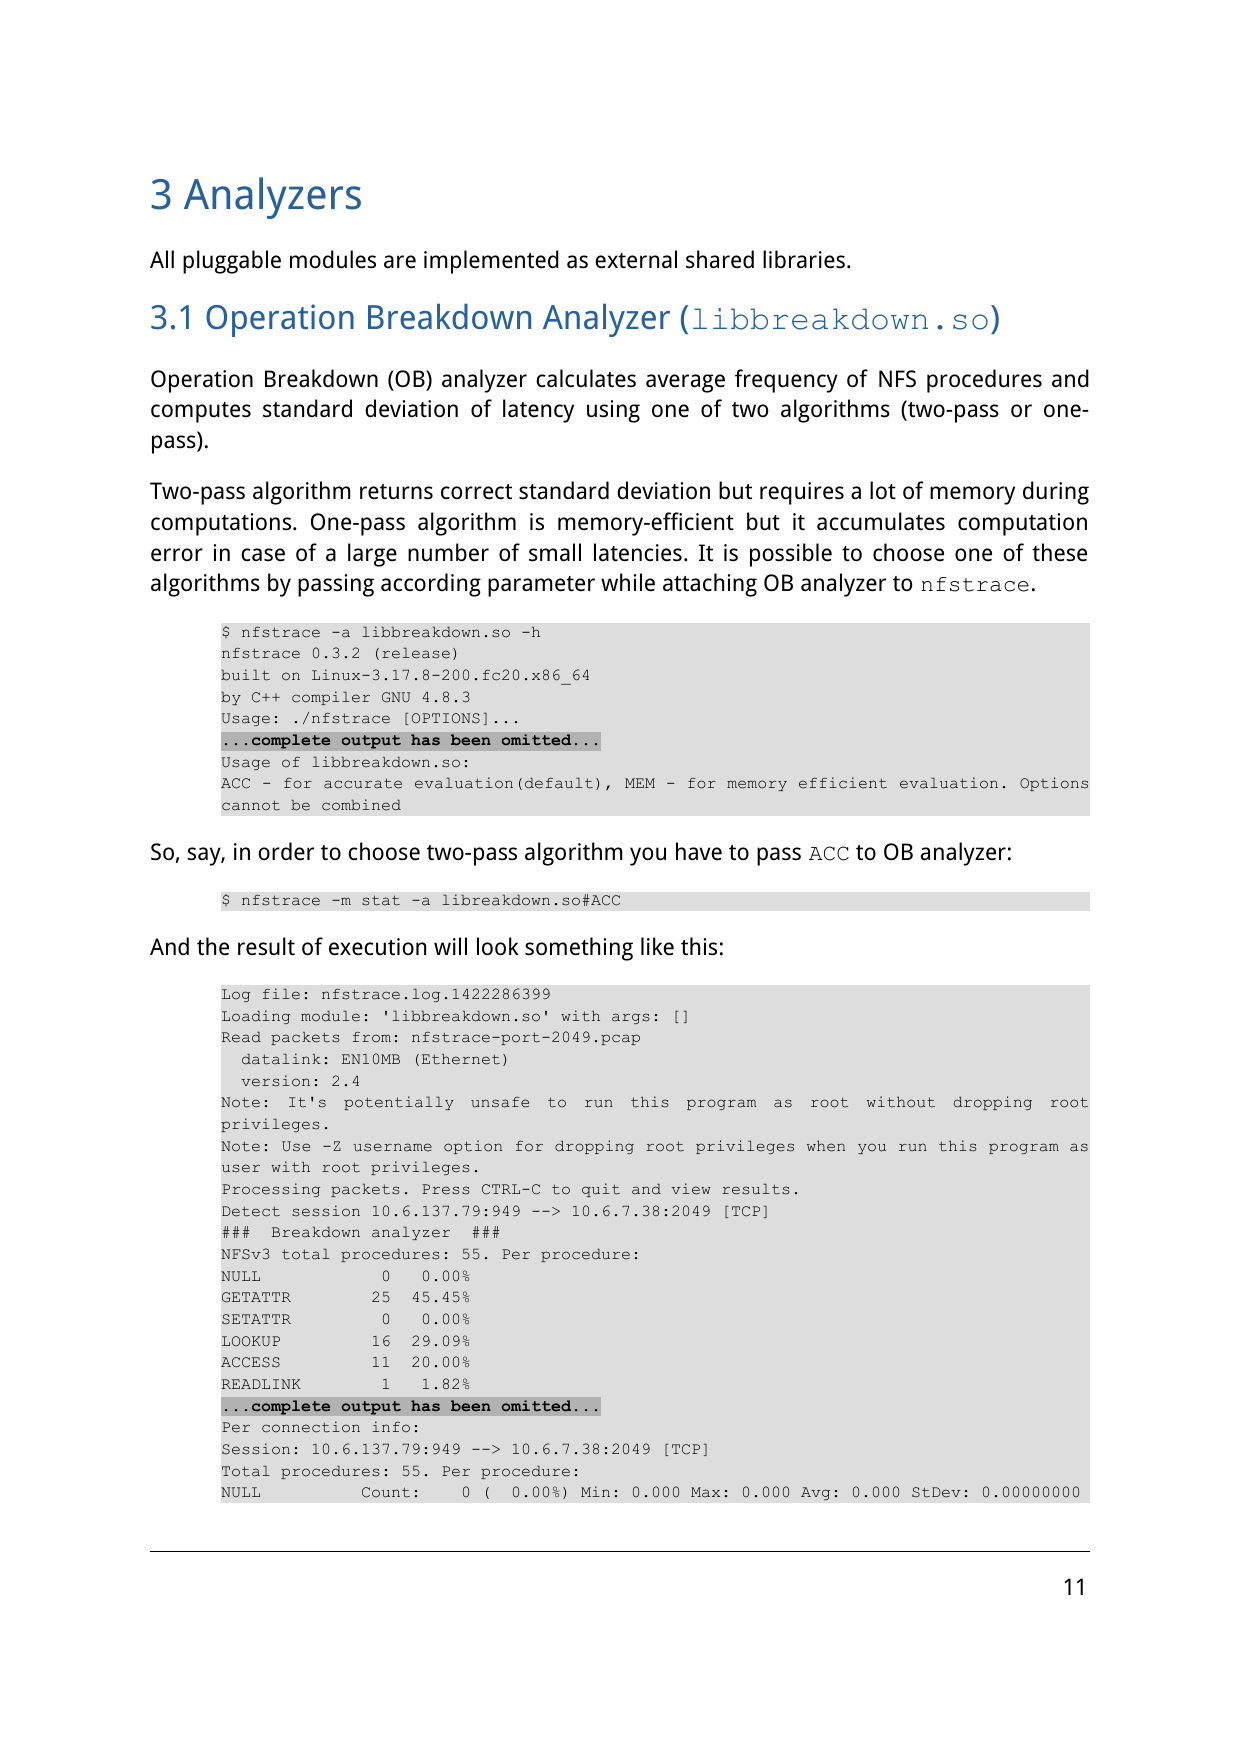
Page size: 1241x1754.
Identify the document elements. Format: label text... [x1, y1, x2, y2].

text Read packets from: nfstrace-port-2049.pcap [221, 1029, 1090, 1048]
text All pluggable modules are implemented as external shared libraries. [150, 247, 1090, 274]
text datalink: EN10MB (Ethernet) [221, 1050, 1090, 1069]
text ACCESS 11 20.00% [221, 1354, 1090, 1373]
text NULL Count: 0 ( 0.00%) Min: 0.000 Max: 0.000 Avg: 0.000 StDev: 0.00000000 [221, 1484, 1090, 1503]
text And the result of execution will look something like this: [150, 934, 1090, 961]
subtitle Analyzers [150, 171, 1090, 219]
text Session: 10.6.137.79:949 --> 10.6.7.38:2049 [TCP] [221, 1440, 1090, 1459]
text ACC - for accurate evaluation(default), MEM - for memory efficient evaluation. Options cannot be combined [221, 775, 1090, 816]
text Operation Breakdown (OB) analyzer calculates average frequency of NFS procedures and computes standard deviation of latency using one of two algorithms (two-pass or one-pass). [150, 366, 1090, 454]
text Loading module: 'libbreakdown.so' with args: [] [221, 1007, 1090, 1026]
text So, say, in order to choose two-pass algorithm you have to pass ACC to OB analyzer: [150, 839, 1090, 867]
text GETATTR 25 45.45% [221, 1289, 1090, 1308]
text Note: It's potentially unsafe to run this program as root without dropping root privileges. [221, 1094, 1090, 1134]
text $ nfstrace -m stat -a libreakdown.so#ACC [221, 892, 1090, 911]
text Note: Use -Z username option for dropping root privileges when you run this program as user with root privileges. [221, 1137, 1090, 1178]
text ...complete output has been omitted... [221, 1397, 1090, 1416]
text by C++ compiler GNU 4.8.3 [221, 688, 1090, 707]
text nfstrace 0.3.2 (release) [221, 645, 1090, 664]
text Processing packets. Press CTRL-C to quit and view results. [221, 1180, 1090, 1199]
text Usage of libbreakdown.so: [221, 753, 1090, 772]
text $ nfstrace -a libbreakdown.so -h [221, 623, 1090, 642]
text Two-pass algorithm returns correct standard deviation but requires a lot of memory during computations. One-pass algorithm is memory-efficient but it accumulates computation error in case of a large number of small latencies. It is possible to choose one of these algorithms by passing according parameter while attaching OB analyzer to nfstrace. [150, 478, 1090, 598]
text version: 2.4 [221, 1072, 1090, 1091]
text Usage: ./nfstrace [OPTIONS]... [221, 710, 1090, 729]
text Detect session 10.6.137.79:949 --> 10.6.7.38:2049 [TCP] [221, 1202, 1090, 1221]
text NFSv3 total procedures: 55. Per procedure: [221, 1245, 1090, 1264]
text LOOKUP 16 29.09% [221, 1332, 1090, 1351]
text Log file: nfstrace.log.1422286399 [221, 985, 1090, 1004]
text READLINK 1 1.82% [221, 1375, 1090, 1394]
text ### Breakdown analyzer ### [221, 1224, 1090, 1243]
text SETATTR 0 0.00% [221, 1310, 1090, 1329]
text Total procedures: 55. Per procedure: [221, 1462, 1090, 1481]
text ...complete output has been omitted... [221, 732, 1090, 751]
text NULL 0 0.00% [221, 1267, 1090, 1286]
text Per connection info: [221, 1419, 1090, 1438]
subtitle Operation Breakdown Analyzer (libbreakdown.so) [150, 298, 1090, 339]
text built on Linux-3.17.8-200.fc20.x86_64 [221, 667, 1090, 686]
